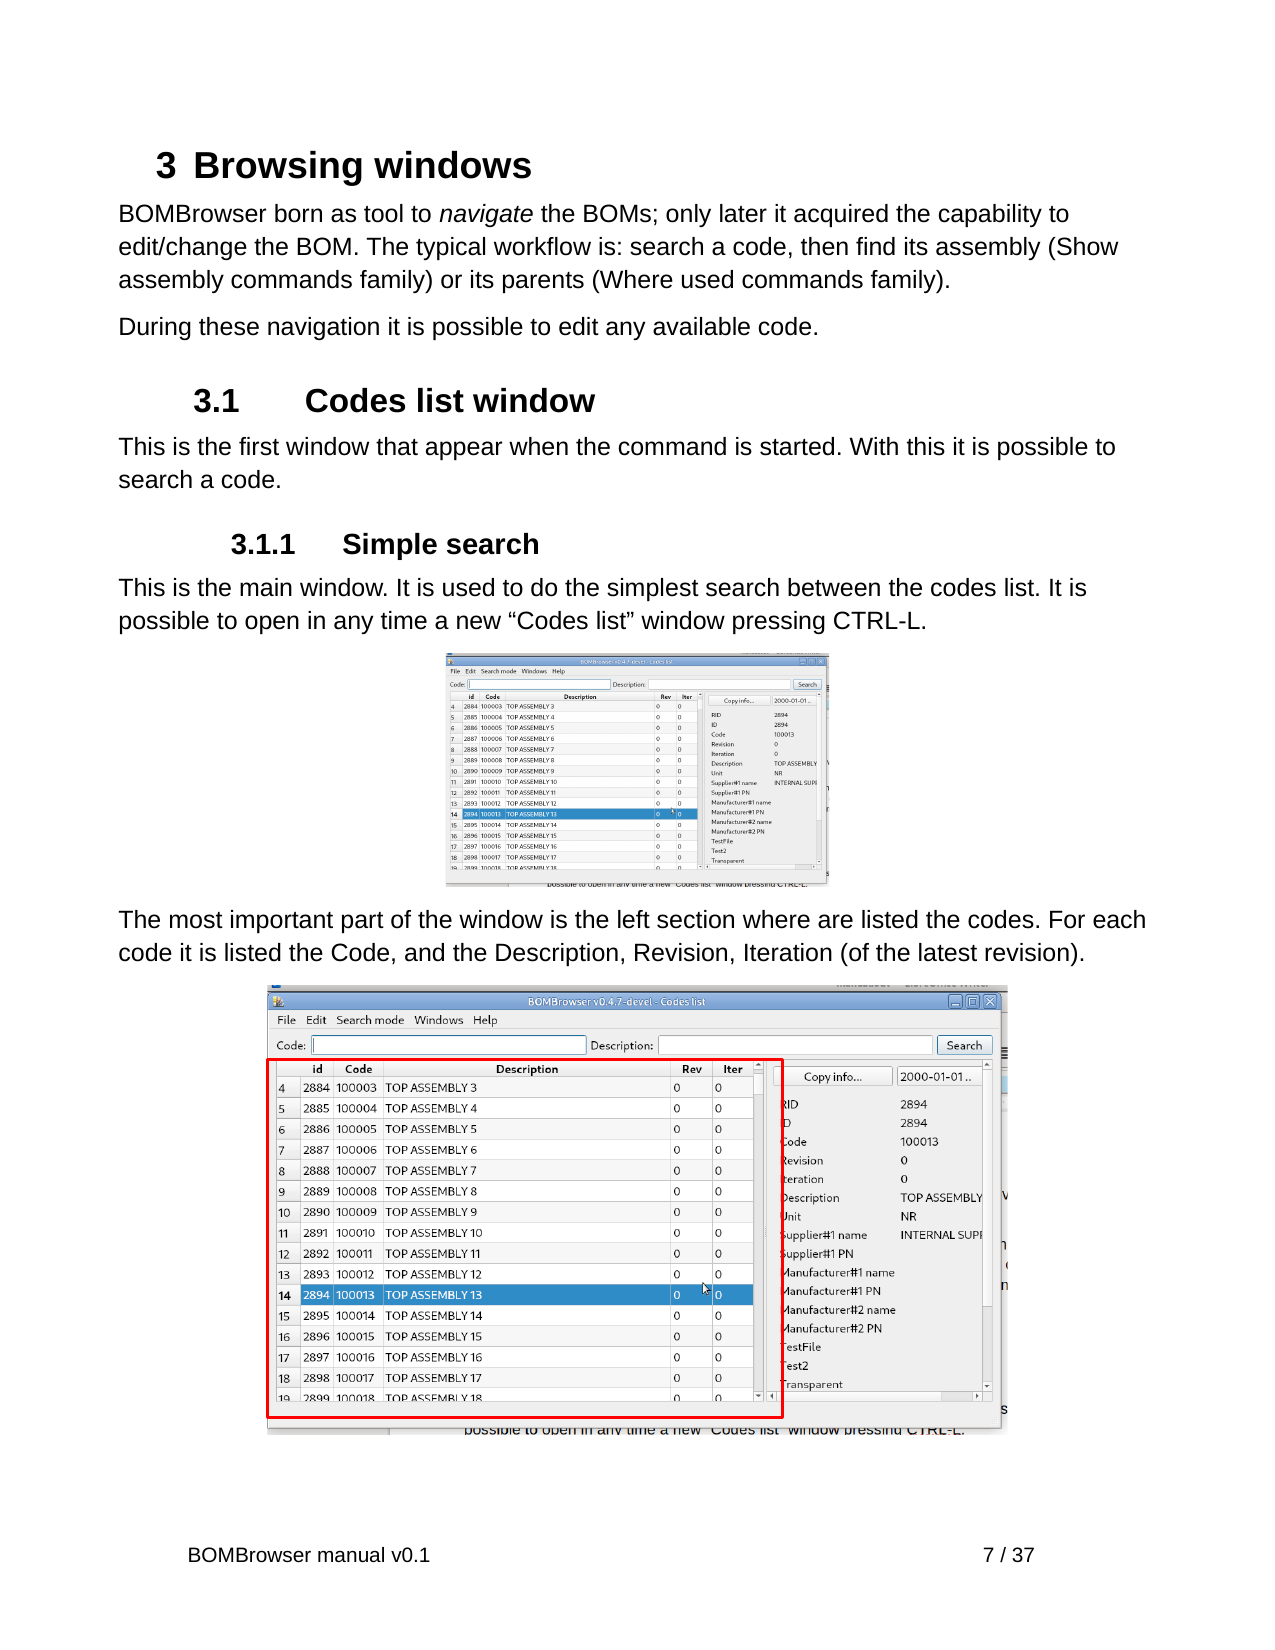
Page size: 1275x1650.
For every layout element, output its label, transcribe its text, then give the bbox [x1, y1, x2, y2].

text The most important part of the window is the left section where are listed the codes. For each code it is listed the Code, and the Description, Revision, Iteration (of the latest revision). [118, 905, 1157, 967]
text BOMBrowser born as tool to navigate the BOMs; only later it acquired the capability to edit/change the BOM. The typical workflow is: search a code, then find its assembly (Show assembly commands family) or its parents (Where used commands family). [118, 199, 1157, 293]
text This is the main window. It is used to do the simplest search between the codes list. It is possible to open in any time a new “Codes list” window pressing CTRL-L. [118, 573, 1157, 635]
text This is the first window that appear when the command is started. With this it is possible to search a code. [118, 432, 1157, 493]
picture [267, 985, 1008, 1435]
subtitle Browsing windows [156, 143, 1157, 186]
subtitle Codes list window [193, 381, 1157, 419]
picture [269, 1061, 781, 1416]
picture [445, 653, 830, 887]
text During these navigation it is possible to edit any available code. [118, 312, 1157, 341]
subtitle Simple search [231, 527, 1157, 561]
